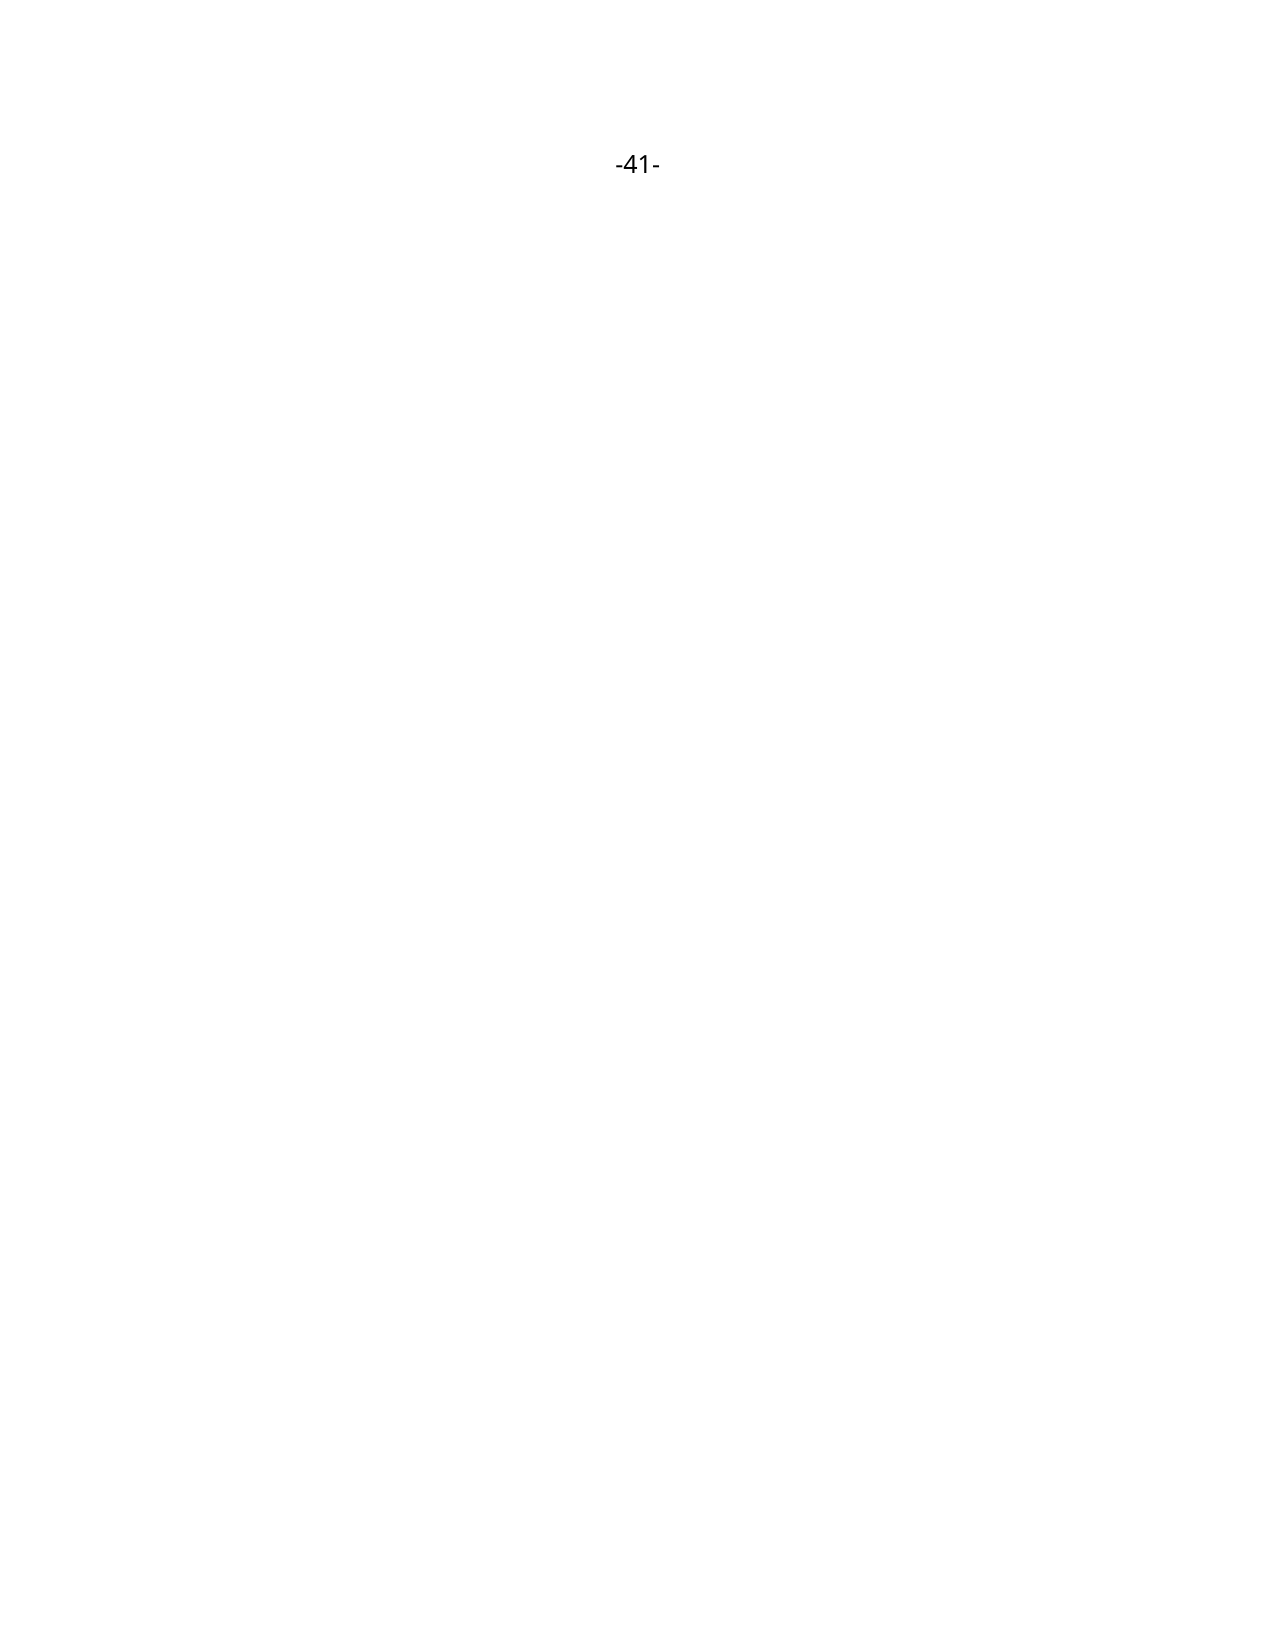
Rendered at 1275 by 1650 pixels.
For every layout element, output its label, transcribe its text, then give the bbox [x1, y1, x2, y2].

text -41- [119, 147, 1156, 181]
